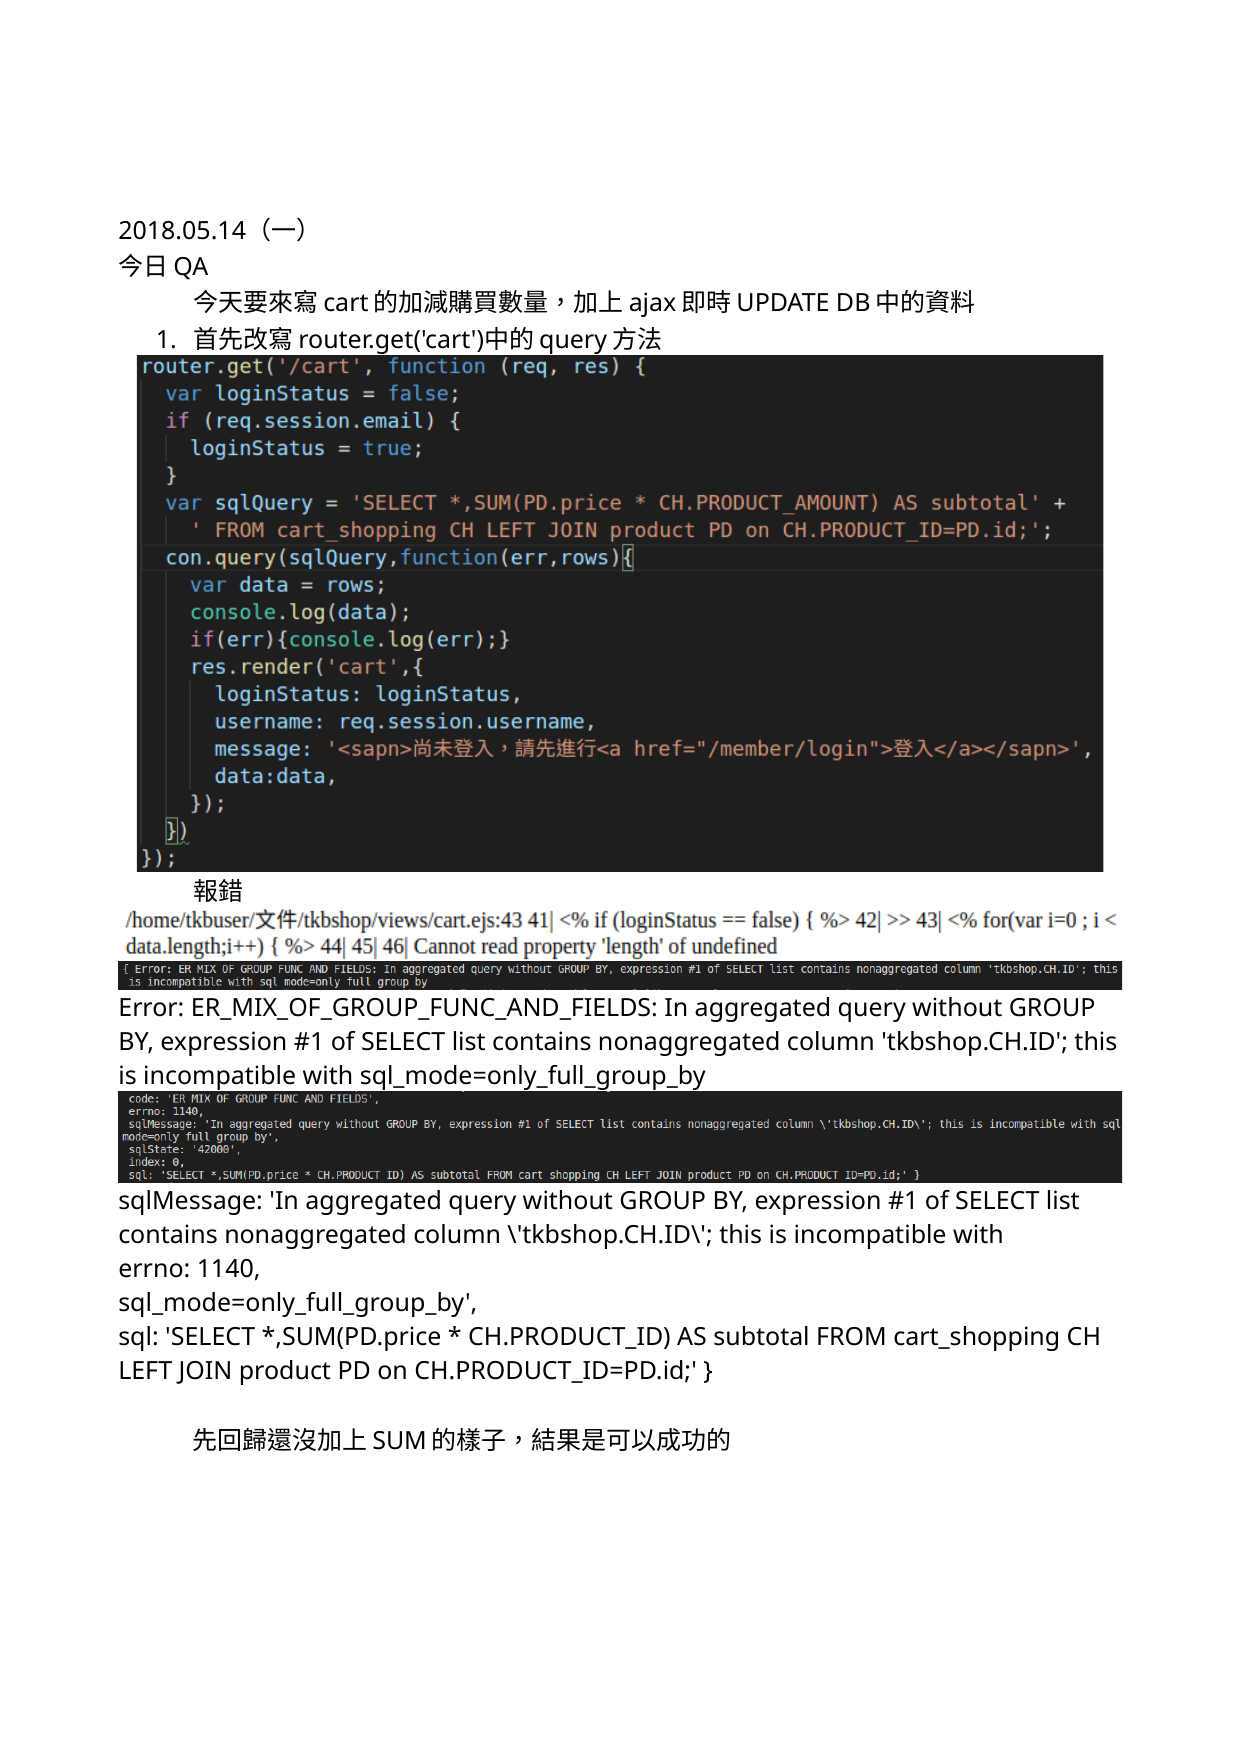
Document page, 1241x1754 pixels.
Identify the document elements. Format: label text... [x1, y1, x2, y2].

picture [118, 1091, 1123, 1183]
text sql_mode=only_full_group_by', [118, 1284, 1122, 1318]
list 報錯 [156, 355, 1122, 907]
list 今天要來寫cart的加減購買數量，加上ajax即時UPDATE DB中的資料 [156, 283, 1122, 319]
text errno: 1140, [118, 1250, 1122, 1284]
text sql: 'SELECT *,SUM(PD.price * CH.PRODUCT_ID) AS subtotal FROM cart_shopping CH LEFT JOIN product PD on CH.PRODUCT_ID=PD.id;' } [118, 1318, 1122, 1387]
picture [118, 907, 1123, 990]
text 今日QA [118, 247, 1122, 283]
picture [136, 355, 1104, 872]
text Error: ER_MIX_OF_GROUP_FUNC_AND_FIELDS: In aggregated query without GROUP BY, expression #1 of SELECT list contains nonaggregated column 'tkbshop.CH.ID'; this is incompatible with sql_mode=only_full_group_by [118, 990, 1122, 1091]
list 首先改寫router.get('cart')中的query方法 [156, 319, 1122, 355]
text 先回歸還沒加上SUM的樣子，結果是可以成功的 [118, 1421, 1122, 1457]
text 2018.05.14（一） [118, 210, 1122, 247]
text sqlMessage: 'In aggregated query without GROUP BY, expression #1 of SELECT list contains nonaggregated column \'tkbshop.CH.ID\'; this is incompatible with [118, 1183, 1122, 1250]
